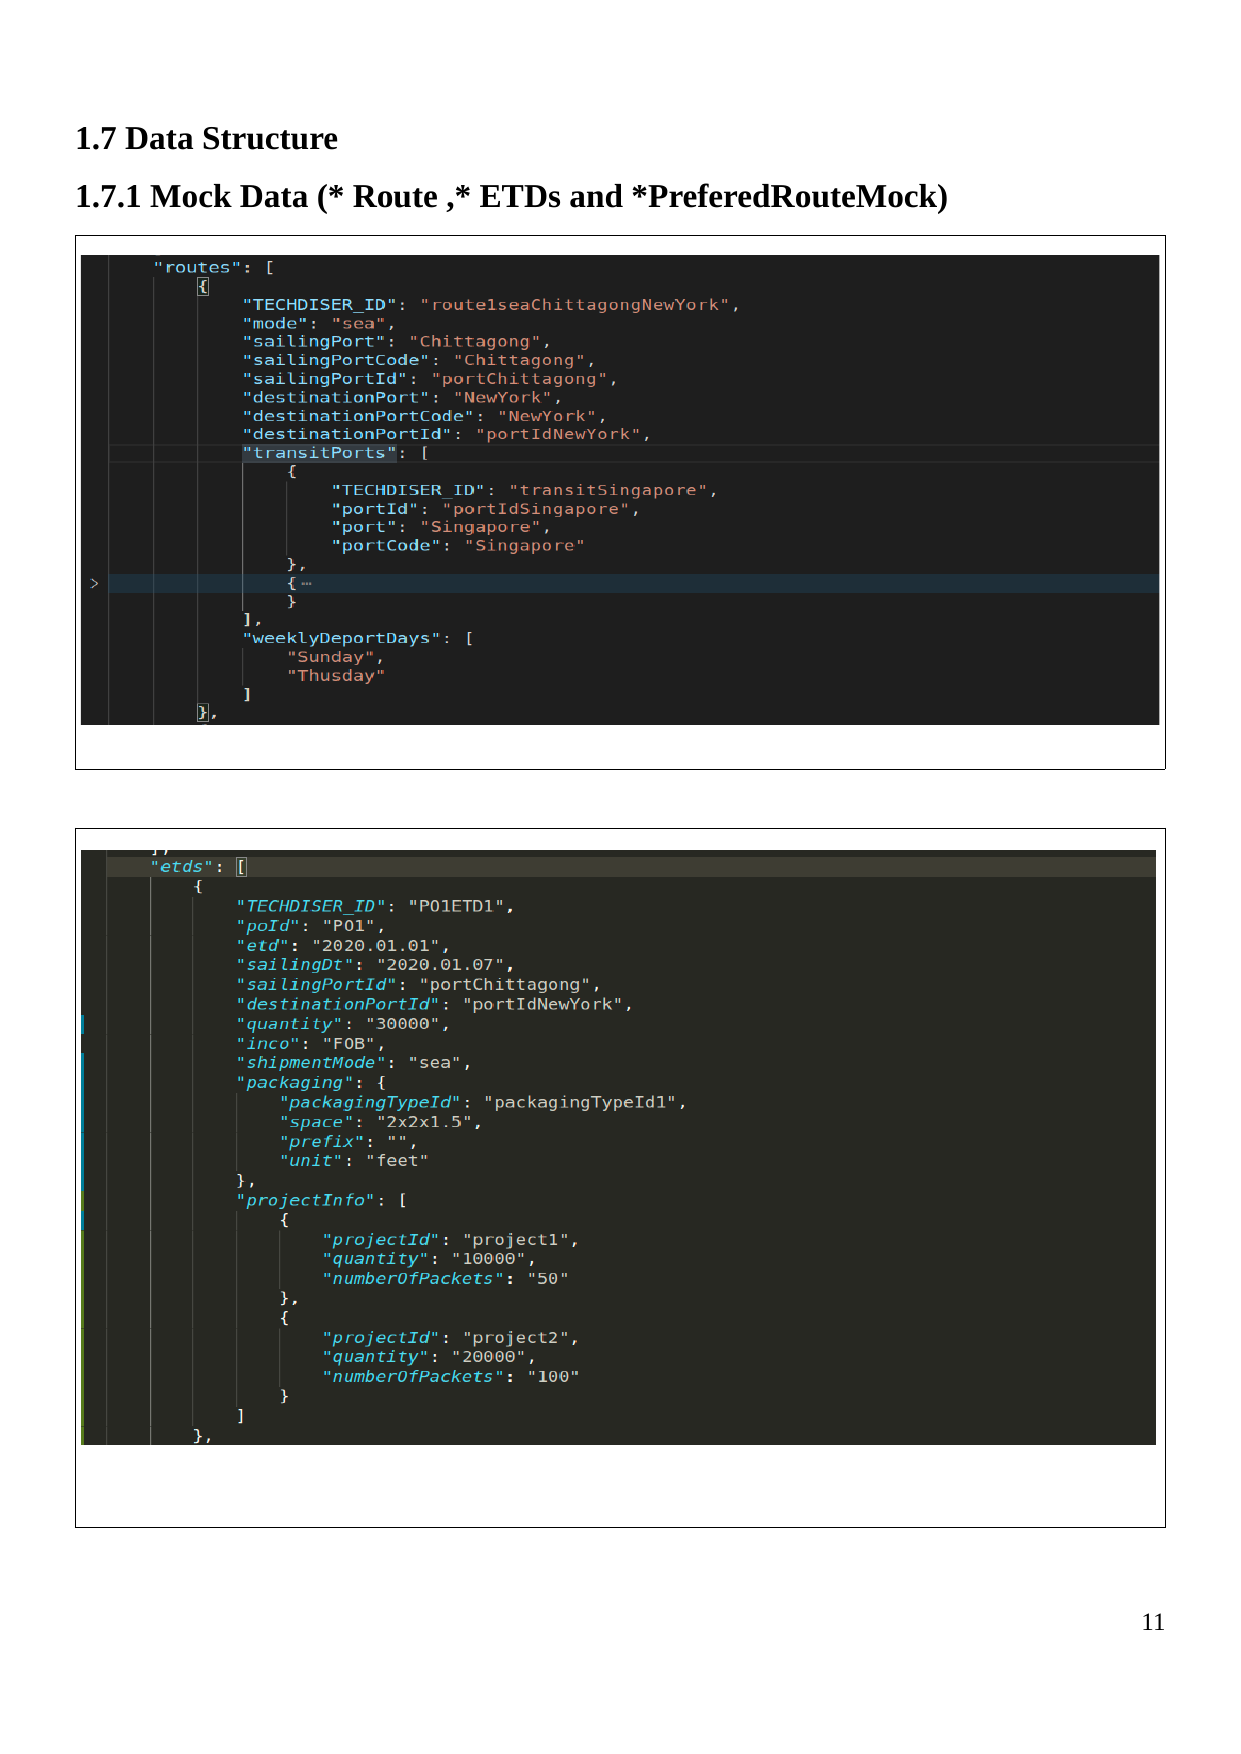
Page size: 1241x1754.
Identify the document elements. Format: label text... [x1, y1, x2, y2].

text 1.7.1 Mock Data (* Route ,* ETDs and *PreferedRouteMock) [75, 177, 1165, 215]
text 1.7 Data Structure [75, 118, 1165, 156]
picture [80, 255, 1160, 725]
table_header [76, 236, 1165, 769]
table_header [76, 829, 1165, 1527]
picture [81, 850, 1156, 1445]
